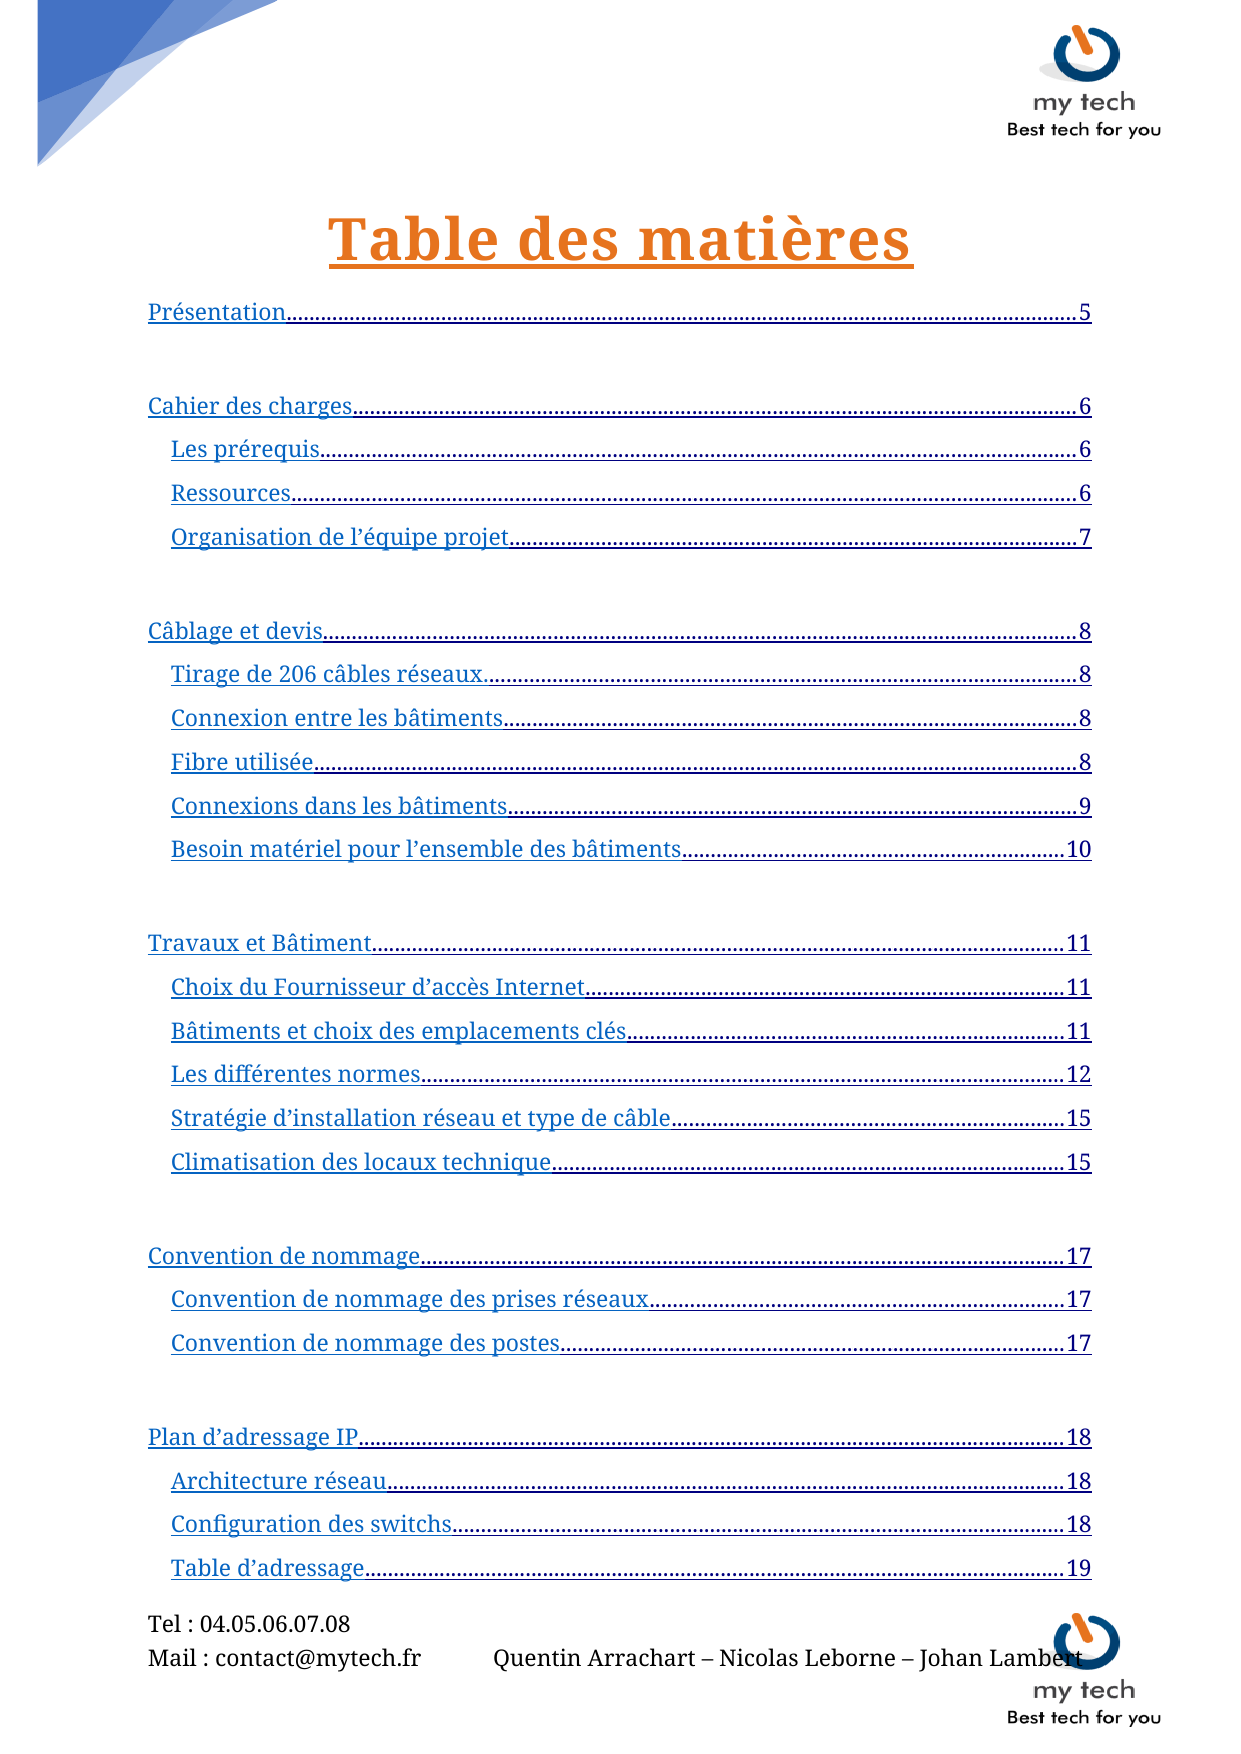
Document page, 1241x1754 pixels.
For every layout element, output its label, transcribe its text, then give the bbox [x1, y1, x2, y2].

text Connexion entre les bâtiments 8 [171, 700, 1093, 733]
text Besoin matériel pour l’ensemble des bâtiments 10 [171, 831, 1093, 864]
text Travaux et Bâtiment 11 [148, 925, 1093, 958]
text Convention de nommage des postes 17 [171, 1325, 1093, 1358]
text Fibre utilisée 8 [171, 744, 1093, 777]
text Présentation 5 [148, 294, 1093, 327]
text Cahier des charges 6 [148, 387, 1093, 421]
text Convention de nommage 17 [148, 1237, 1093, 1271]
text Les prérequis 6 [171, 431, 1093, 464]
text Stratégie d’installation réseau et type de câble 15 [171, 1100, 1093, 1133]
text Climatisation des locaux technique 15 [171, 1144, 1093, 1177]
text Connexions dans les bâtiments 9 [171, 787, 1093, 821]
text Configuration des switchs 18 [171, 1506, 1093, 1539]
text Plan d’adressage IP 18 [148, 1419, 1093, 1452]
text Table d’adressage 19 [171, 1550, 1093, 1583]
text Choix du Fournisseur d’accès Internet 11 [171, 969, 1093, 1002]
text Câblage et devis 8 [148, 612, 1093, 646]
text Tirage de 206 câbles réseaux. 8 [171, 656, 1093, 689]
text Ressources 6 [171, 475, 1093, 508]
text Table des matières [148, 198, 1093, 277]
text Architecture réseau 18 [171, 1462, 1093, 1496]
text Bâtiments et choix des emplacements clés 11 [171, 1012, 1093, 1046]
text Convention de nommage des prises réseaux 17 [171, 1281, 1093, 1314]
text Les différentes normes 12 [171, 1056, 1093, 1089]
text Organisation de l’équipe projet 7 [171, 519, 1093, 552]
